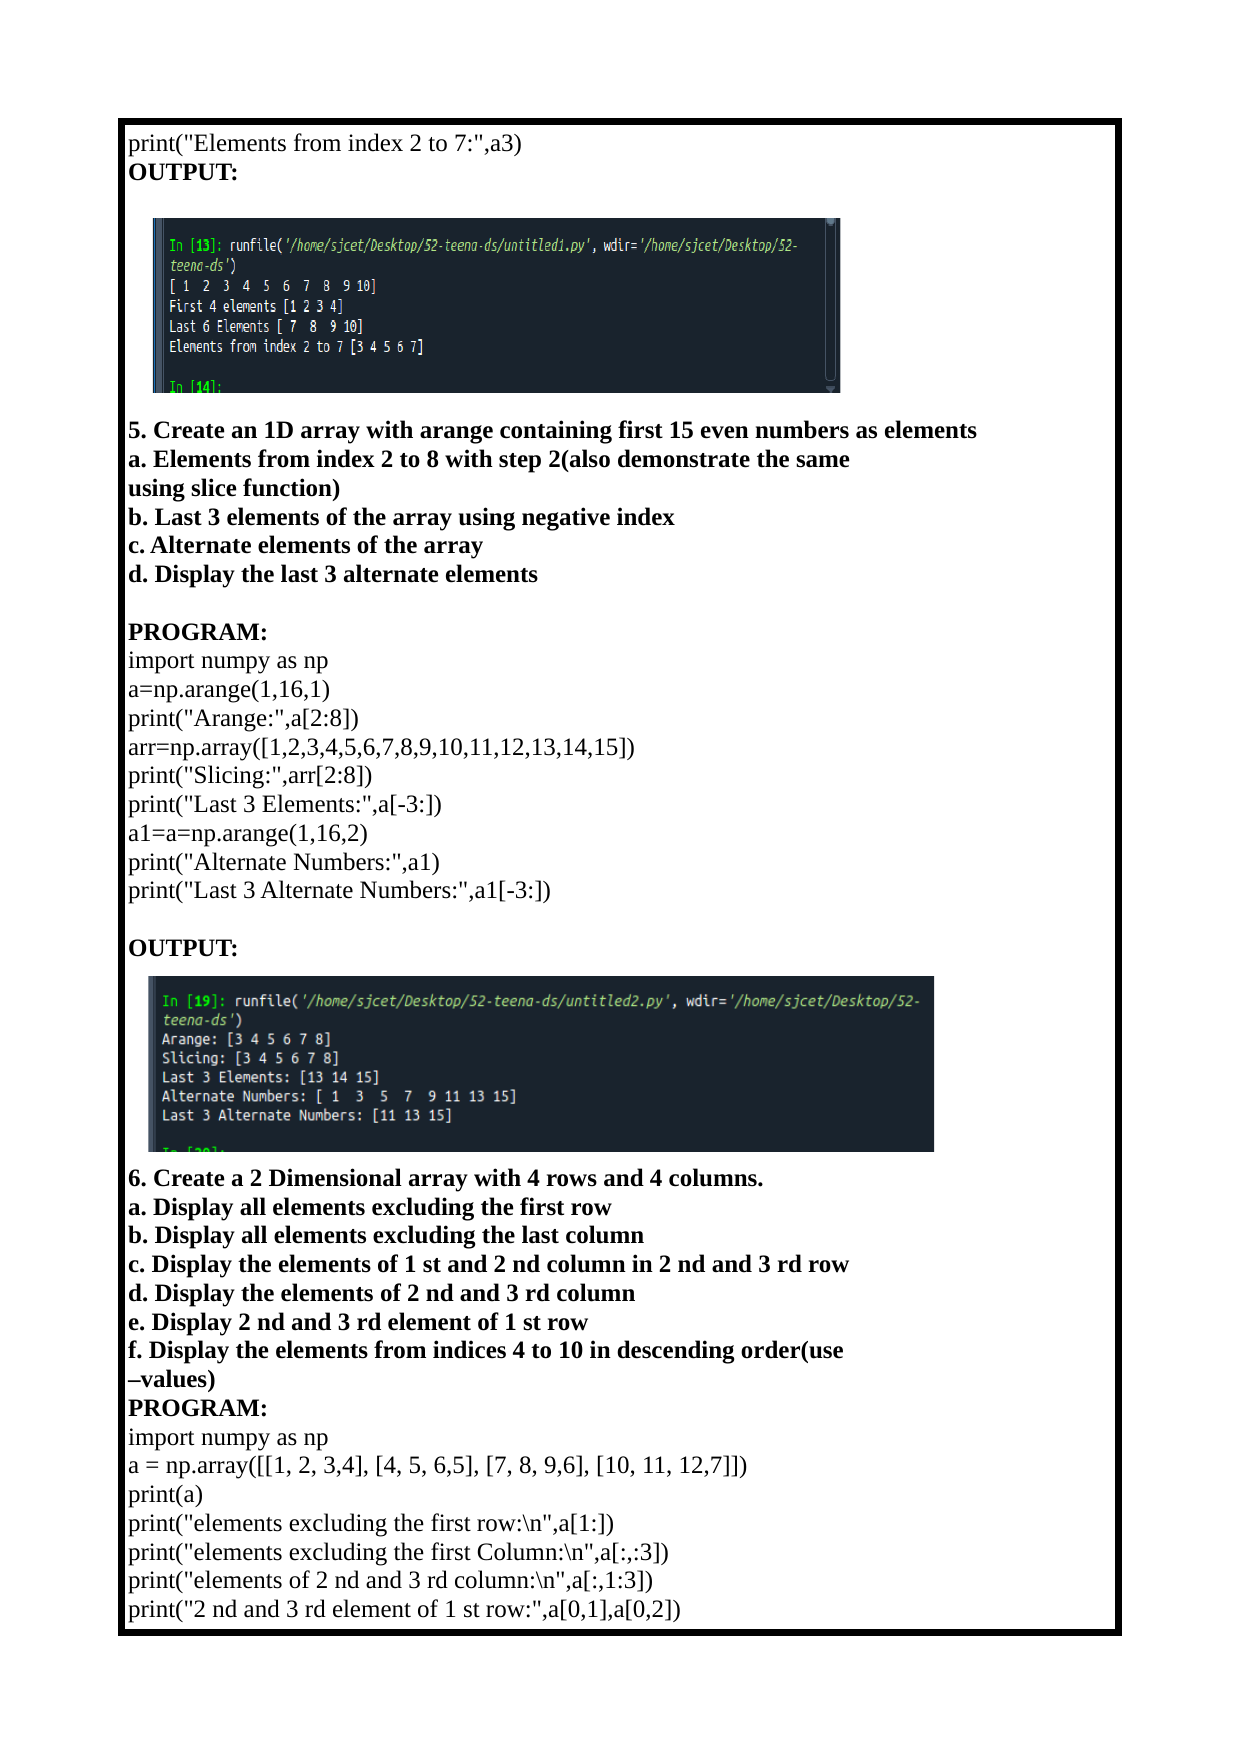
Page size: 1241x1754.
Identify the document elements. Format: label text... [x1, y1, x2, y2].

text a=np.arange(1,16,1) [128, 674, 1112, 703]
picture [855, 1104, 935, 1152]
text PROGRAM: [128, 617, 1112, 645]
text 6. Create a 2 Dimensional array with 4 rows and 4 columns. [128, 1163, 1112, 1192]
text c. Alternate elements of the array [128, 530, 1112, 559]
text e. Display 2 nd and 3 rd element of 1 st row [128, 1307, 1112, 1335]
text print("2 nd and 3 rd element of 1 st row:",a[0,1],a[0,2]) [128, 1594, 1112, 1623]
text import numpy as np [128, 1422, 1112, 1450]
text print("Slicing:",arr[2:8]) [128, 760, 1112, 789]
text arr=np.array([1,2,3,4,5,6,7,8,9,10,11,12,13,14,15]) [128, 732, 1112, 760]
text d. Display the last 3 alternate elements [128, 559, 1112, 588]
text print(a) [128, 1479, 1112, 1508]
text using slice function) [128, 473, 1112, 502]
text print("Last 3 Alternate Numbers:",a1[-3:]) [128, 875, 1112, 904]
text a. Elements from index 2 to 8 with step 2(also demonstrate the same [128, 444, 1112, 473]
text b. Last 3 elements of the array using negative index [128, 502, 1112, 530]
text d. Display the elements of 2 nd and 3 rd column [128, 1278, 1112, 1307]
text print("elements excluding the first row:\n",a[1:]) [128, 1508, 1112, 1537]
text a1=a=np.arange(1,16,2) [128, 818, 1112, 847]
text print("elements of 2 nd and 3 rd column:\n",a[:,1:3]) [128, 1565, 1112, 1594]
text import numpy as np [128, 645, 1112, 674]
text print("Alternate Numbers:",a1) [128, 847, 1112, 875]
text a. Display all elements excluding the first row [128, 1192, 1112, 1220]
text a = np.array([[1, 2, 3,4], [4, 5, 6,5], [7, 8, 9,6], [10, 11, 12,7]]) [128, 1450, 1112, 1479]
text print("Elements from index 2 to 7:",a3) [128, 128, 1112, 157]
text 5. Create an 1D array with arange containing first 15 even numbers as elements [128, 415, 1112, 444]
text b. Display all elements excluding the last column [128, 1220, 1112, 1249]
text –values) [128, 1364, 1112, 1393]
text print("Arange:",a[2:8]) [128, 703, 1112, 732]
text OUTPUT: [128, 157, 1112, 185]
text print("elements excluding the first Column:\n",a[:,:3]) [128, 1537, 1112, 1565]
text c. Display the elements of 1 st and 2 nd column in 2 nd and 3 rd row [128, 1249, 1112, 1278]
text PROGRAM: [128, 1393, 1112, 1422]
text OUTPUT: [128, 933, 1112, 962]
text print("Last 3 Elements:",a[-3:]) [128, 789, 1112, 818]
text f. Display the elements from indices 4 to 10 in descending order(use [128, 1335, 1112, 1364]
